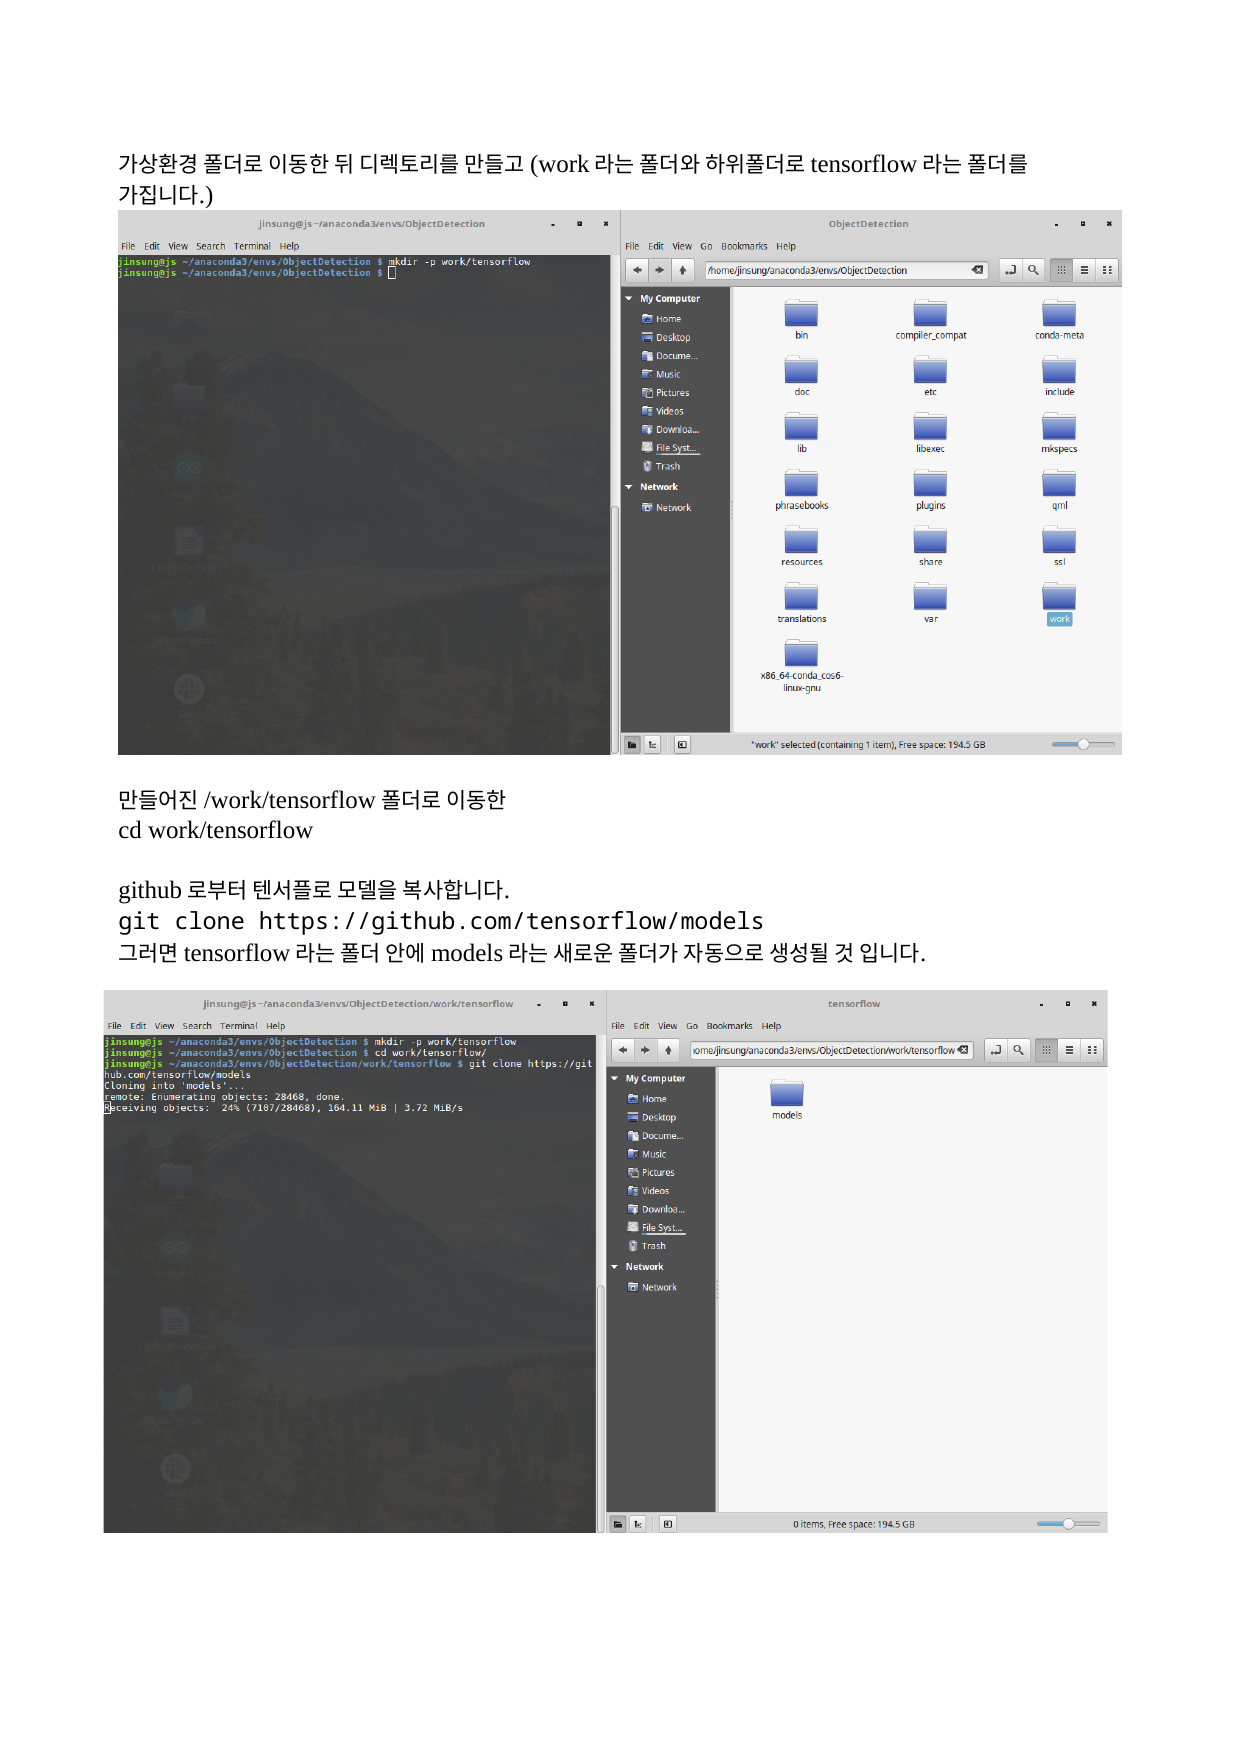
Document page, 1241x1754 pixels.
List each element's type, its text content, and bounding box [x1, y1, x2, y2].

text 만들어진 /work/tensorflow폴더로 이동한 [118, 783, 1122, 815]
picture [103, 990, 1108, 1533]
text git clone https://github.com/tensorflow/models [118, 904, 1122, 936]
text 가상환경 폴더로 이동한 뒤 디렉토리를 만들고 (work라는 폴더와 하위폴더로 tensorflow라는 폴더를 가집니다.) [118, 147, 1122, 210]
text github로부터 텐서플로 모델을 복사합니다. [118, 873, 1122, 904]
text cd work/tensorflow [118, 815, 1122, 844]
text 그러면 tensorflow라는 폴더 안에 models라는 새로운 폴더가 자동으로 생성될 것 입니다. [118, 936, 1122, 968]
picture [118, 210, 1123, 755]
